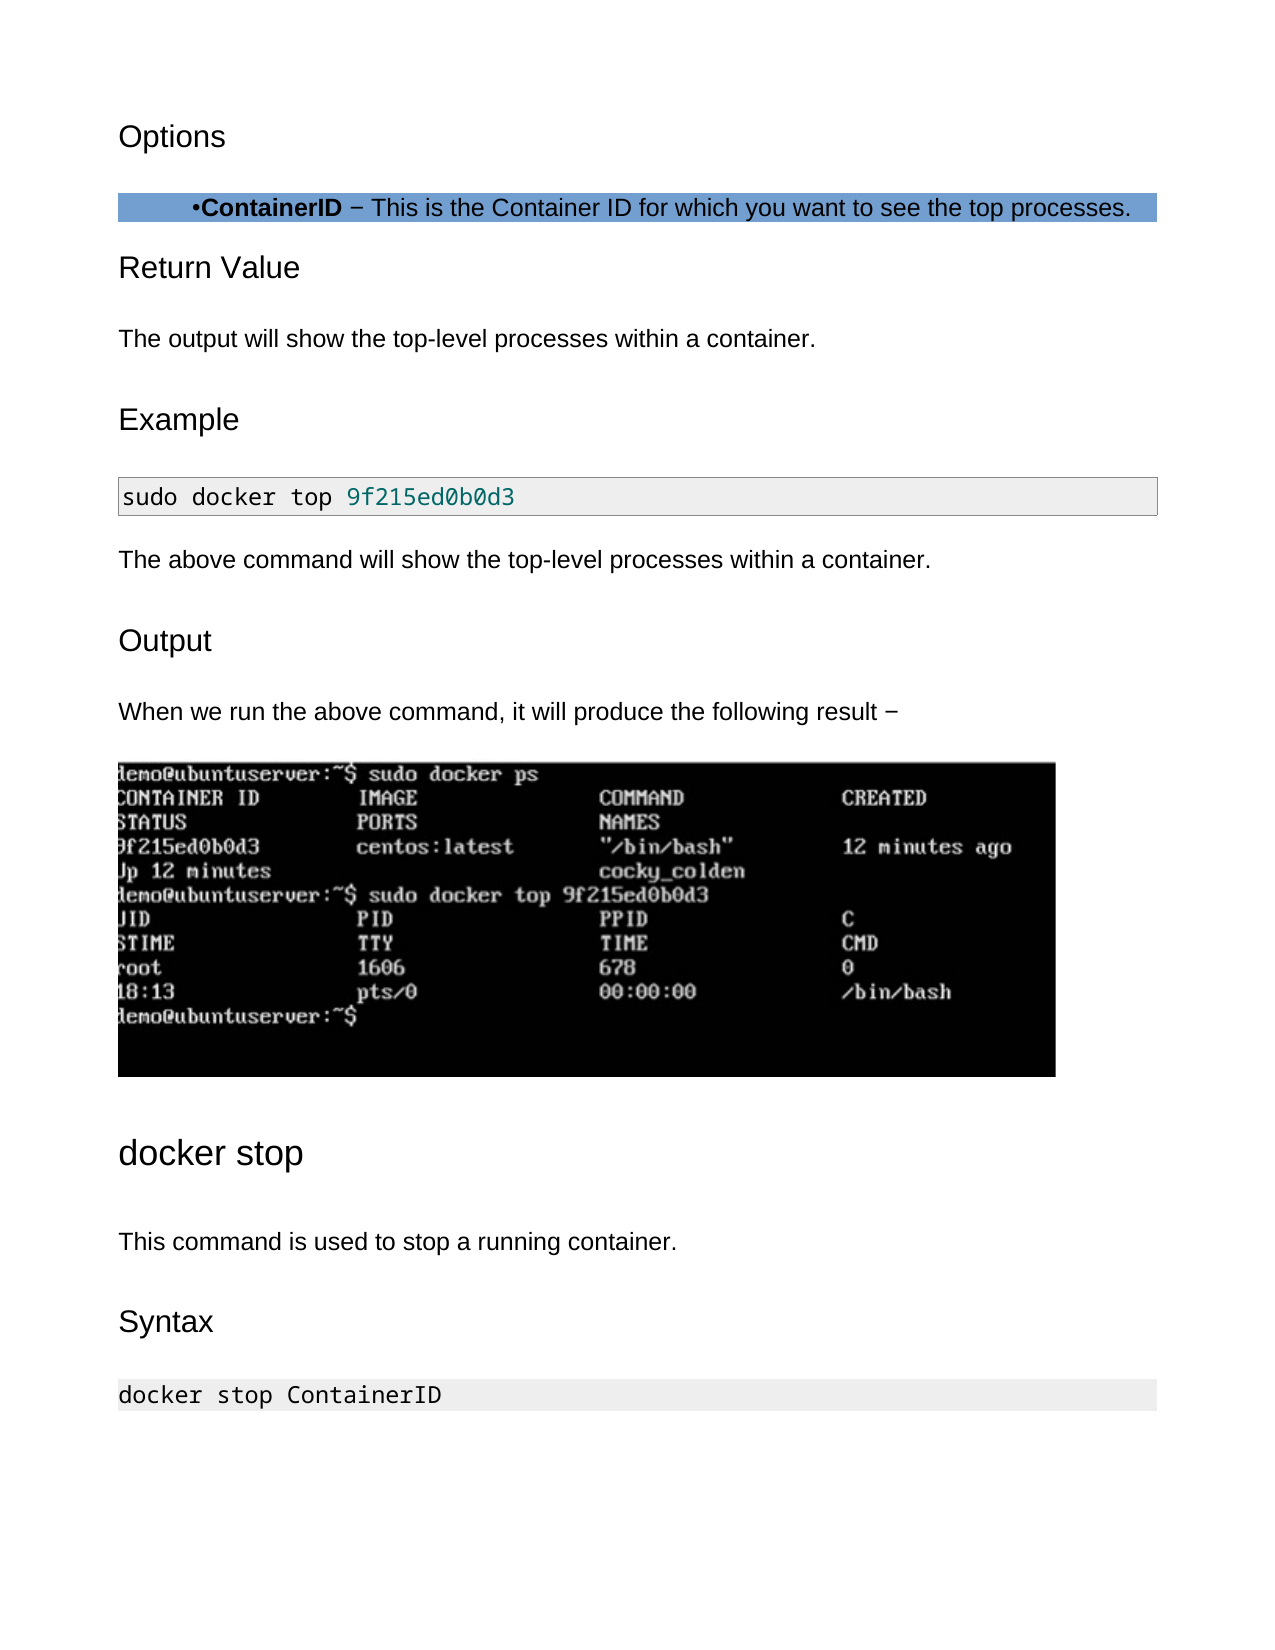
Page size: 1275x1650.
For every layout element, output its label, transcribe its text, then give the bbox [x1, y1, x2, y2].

subtitle Example [118, 401, 1157, 437]
text This command is used to stop a running container. [118, 1226, 1157, 1255]
subtitle docker stop [118, 1131, 1157, 1173]
text docker stop ContainerID [118, 1379, 1157, 1411]
text sudo docker top 9f215ed0b0d3 [119, 478, 1157, 515]
text The above command will show the top-level processes within a container. [118, 544, 1157, 573]
picture [118, 759, 1056, 1077]
subtitle Syntax [118, 1303, 1157, 1339]
list ContainerID − This is the Container ID for which you want to see the top processes. [118, 193, 1157, 222]
subtitle Options [118, 118, 1157, 154]
subtitle Output [118, 622, 1157, 658]
subtitle Return Value [118, 249, 1157, 285]
text The output will show the top-level processes within a container. [118, 324, 1157, 353]
text When we run the above command, it will produce the following result − [118, 697, 1157, 726]
